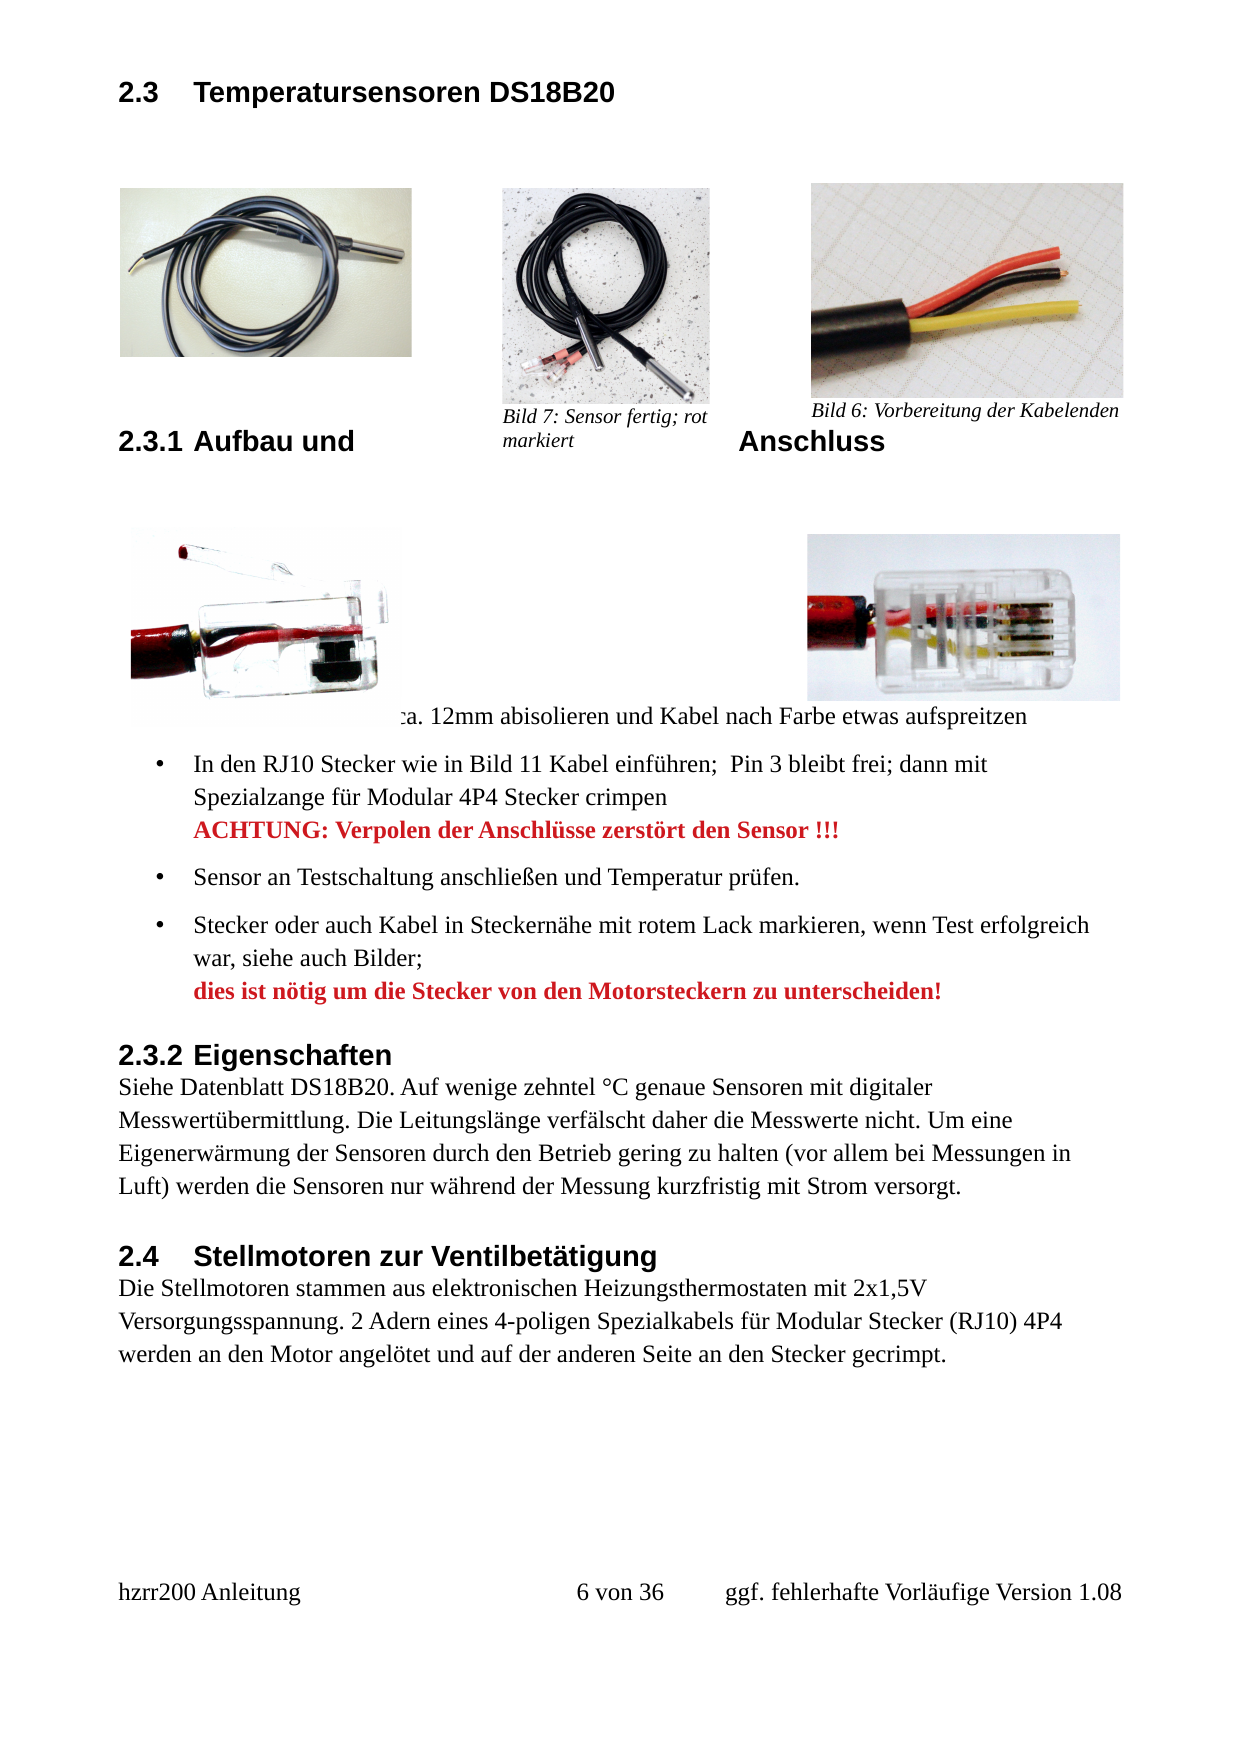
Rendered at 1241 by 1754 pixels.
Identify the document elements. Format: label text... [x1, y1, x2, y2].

picture [130, 527, 402, 727]
picture [807, 534, 1121, 701]
text Die Stellmotoren stammen aus elektronischen Heizungsthermostaten mit 2x1,5V Versorgungsspannung. 2 Adern eines 4-poligen Spezialkabels für Modular Stecker (RJ10) 4P4 werden an den Motor angelötet und auf der anderen Seite an den Stecker gecrimpt. [118, 1273, 1122, 1368]
text Bild 6: Vorbereitung der Kabelenden [811, 398, 1123, 422]
subtitle Aufbau und Anschluss [118, 123, 1122, 458]
picture [120, 188, 412, 357]
list Kabel wie in Bild 6 ca. 12mm abisolieren und Kabel nach Farbe etwas aufspreitzen [156, 553, 1122, 730]
subtitle Eigenschaften [118, 1038, 1122, 1072]
picture [502, 188, 710, 404]
text Bild 8: Sensor wie geliefert [120, 169, 412, 188]
list Sensor an Testschaltung anschließen und Temperatur prüfen. [156, 862, 1122, 891]
picture [811, 183, 1124, 398]
subtitle Stellmotoren zur Ventilbetätigung [118, 1239, 1122, 1273]
text Siehe Datenblatt DS18B20. Auf wenige zehntel °C genaue Sensoren mit digitaler Messwertübermittlung. Die Leitungslänge verfälscht daher die Messwerte nicht. Um eine Eigenerwärmung der Sensoren durch den Betrieb gering zu halten (vor allem bei Messungen in Luft) werden die Sensoren nur während der Messung kurzfristig mit Strom versorgt. [118, 1072, 1122, 1200]
list In den RJ10 Stecker wie in Bild 11 Kabel einführen; Pin 3 bleibt frei; dann mit Spezialzange für Modular 4P4 Stecker crimpen ACHTUNG: Verpolen der Anschlüsse zerstört den Sensor !!! [156, 749, 1122, 844]
text Bild 11: Sensor Stecker, Kontaktseite [807, 515, 1120, 534]
subtitle Temperatursensoren DS18B20 [118, 75, 1122, 108]
text Bild 7: Sensor fertig; rot markiert [502, 169, 738, 452]
text [811, 164, 1123, 183]
text Bild 10: Sensorstecker; Lasche oben [131, 508, 507, 697]
list Stecker oder auch Kabel in Steckernähe mit rotem Lack markieren, wenn Test erfolgreich war, siehe auch Bilder; dies ist nötig um die Stecker von den Motorsteckern zu unterscheiden! [156, 910, 1122, 1005]
